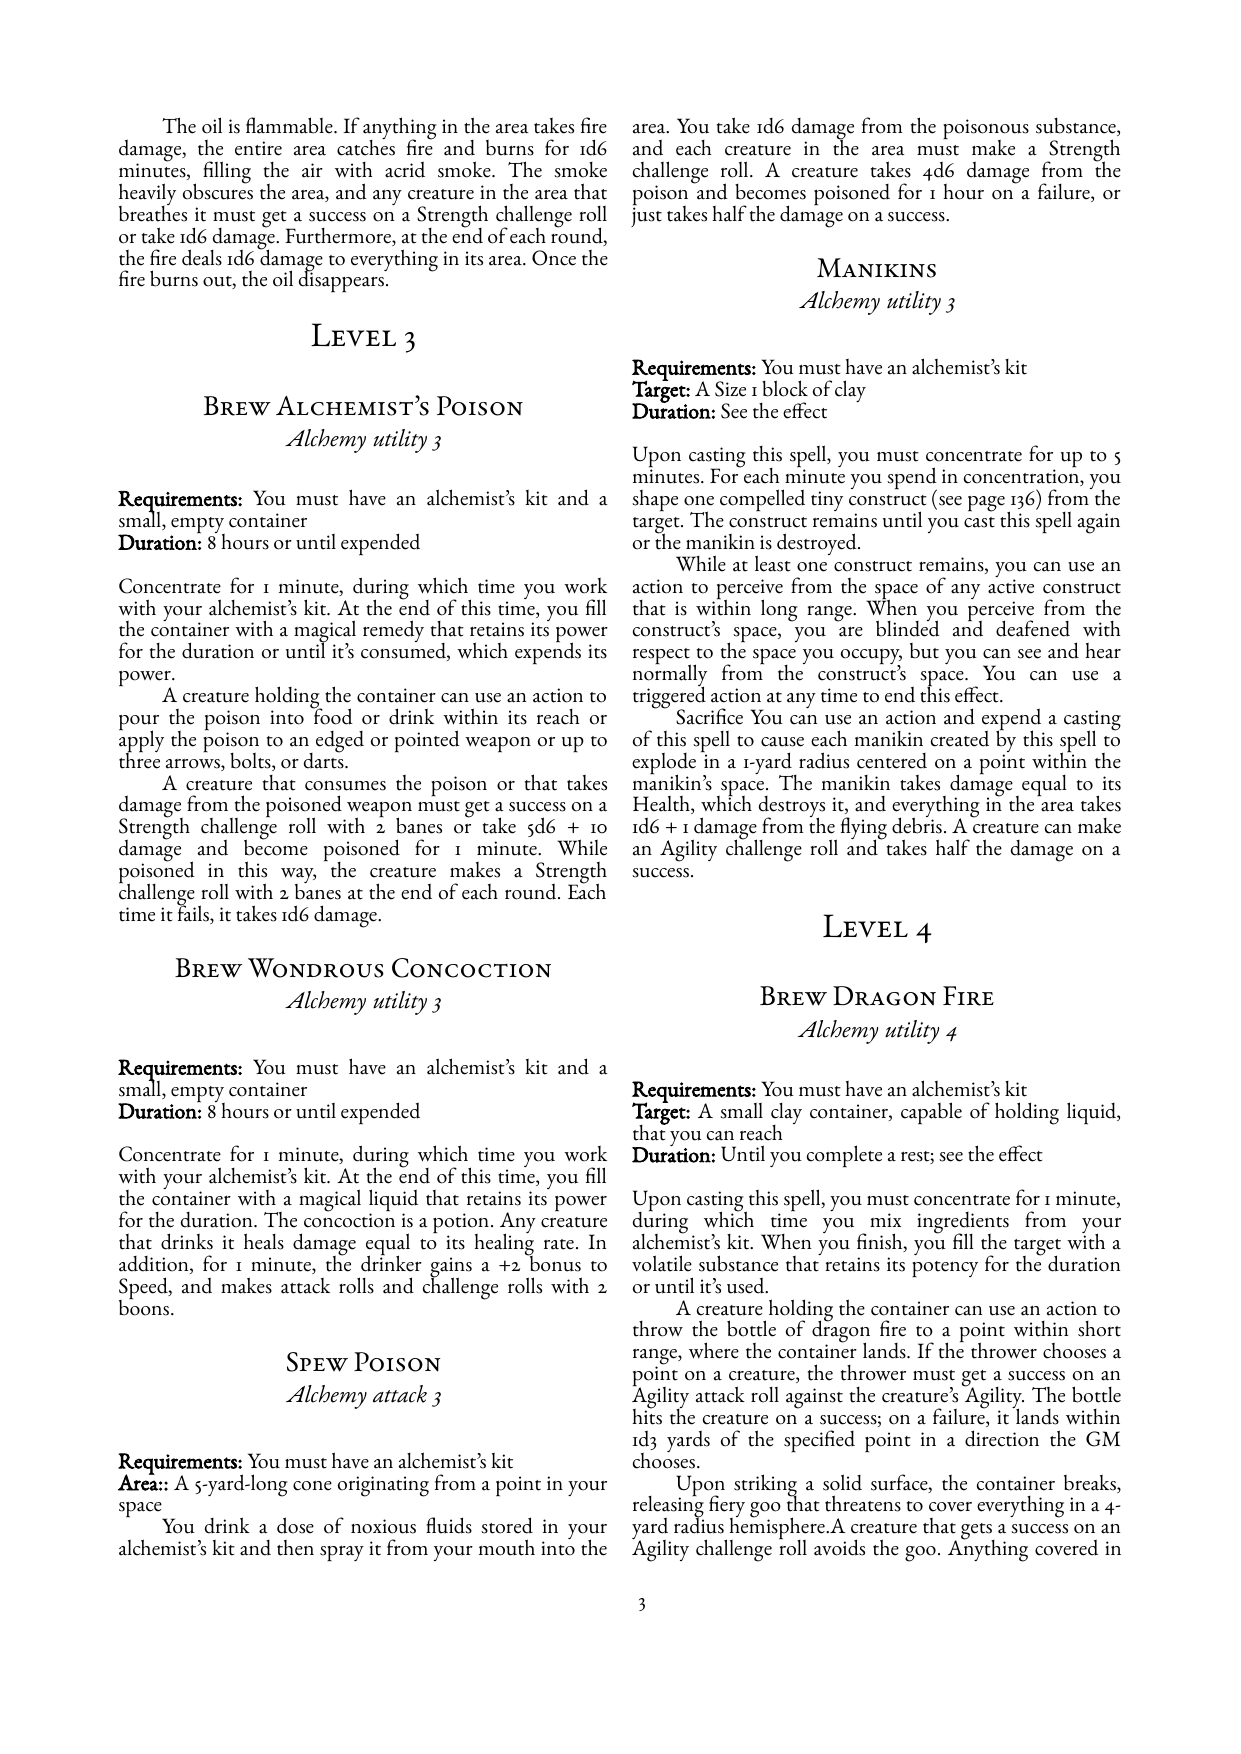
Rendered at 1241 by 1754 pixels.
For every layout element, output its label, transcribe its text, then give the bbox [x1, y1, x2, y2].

text The oil is flammable. If anything in the area takes fire damage, the entire area catches fire and burns for 1d6 minutes, filling the air with acrid smoke. The smoke heavily obscures the area, and any creature in the area that breathes it must get a success on a Strength challenge roll or take 1d6 damage. Furthermore, at the end of each round, the fire deals 1d6 damage to everything in its area. Once the fire burns out, the oil disappears. [118, 118, 608, 293]
text A creature holding the container can use an action to pour the poison into food or drink within its reach or apply the poison to an edged or pointed weapon or up to three arrows, bolts, or darts. [118, 687, 608, 774]
text area. You take 1d6 damage from the poisonous substance, and each creature in the area must make a Strength challenge roll. A creature takes 4d6 damage from the poison and becomes poisoned for 1 hour on a failure, or just takes half the damage on a success. [632, 118, 1122, 227]
text Concentrate for 1 minute, during which time you work with your alchemist’s kit. At the end of this time, you fill the container with a magical liquid that retains its power for the duration. The concoction is a potion. Any creature that drinks it heals damage equal to its healing rate. In addition, for 1 minute, the drinker gains a +2 bonus to Speed, and makes attack rolls and challenge rolls with 2 boons. [118, 1136, 608, 1321]
subtitle Manikins [632, 257, 1122, 285]
subtitle Level 4 [632, 913, 1122, 947]
subtitle Brew Alchemist’s Poison [118, 395, 608, 423]
list Duration: See the effect [632, 402, 1122, 424]
subtitle Alchemy utility 3 [118, 991, 608, 1015]
subtitle Alchemy utility 4 [632, 1020, 1122, 1044]
text Concentrate for 1 minute, during which time you work with your alchemist’s kit. At the end of this time, you fill the container with a magical remedy that retains its power for the duration or until it’s consumed, which expends its power. [118, 568, 608, 687]
list Requirements: You must have an alchemist’s kit [632, 345, 1122, 381]
subtitle Spew Poison [118, 1351, 608, 1379]
list Duration: 8 hours or until expended [118, 534, 608, 556]
list Duration: 8 hours or until expended [118, 1102, 608, 1124]
text Sacrifice You can use an action and expend a casting of this spell to cause each manikin created by this spell to explode in a 1-yard radius centered on a point within the manikin’s space. The manikin takes damage equal to its Health, which destroys it, and everything in the area takes 1d6 + 1 damage from the flying debris. A creature can make an Agility challenge roll and takes half the damage on a success. [632, 709, 1122, 884]
list Requirements: You must have an alchemist’s kit [632, 1074, 1122, 1102]
subtitle Brew Wondrous Concoction [118, 957, 608, 985]
text Upon casting this spell, you must concentrate for 1 minute, during which time you mix ingredients from your alchemist’s kit. When you finish, you fill the target with a volatile substance that retains its potency for the duration or until it’s used. [632, 1180, 1122, 1299]
text A creature that consumes the poison or that takes damage from the poisoned weapon must get a success on a Strength challenge roll with 2 banes or take 5d6 + 10 damage and become poisoned for 1 minute. While poisoned in this way, the creature makes a Strength challenge roll with 2 banes at the end of each round. Each time it fails, it takes 1d6 damage. [118, 774, 608, 927]
subtitle Brew Dragon Fire [632, 986, 1122, 1014]
list Target: A small clay container, capable of holding liquid, that you can reach [632, 1102, 1122, 1146]
text You drink a dose of noxious fluids stored in your alchemist’s kit and then spray it from your mouth into the [118, 1518, 608, 1562]
list Target: A Size 1 block of clay [641, 381, 1122, 402]
text Upon striking a solid surface, the container breaks, releasing fiery goo that threatens to cover everything in a 4-yard radius hemisphere.A creature that gets a success on an Agility challenge roll avoids the goo. Anything covered in [632, 1474, 1122, 1562]
list Duration: Until you complete a rest; see the effect [632, 1146, 1122, 1168]
subtitle Level 3 [118, 323, 608, 357]
subtitle Alchemy utility 3 [632, 291, 1122, 315]
text While at least one construct remains, you can use an action to perceive from the space of any active construct that is within long range. When you perceive from the construct’s space, you are blinded and deafened with respect to the space you occupy, but you can see and hear normally from the construct’s space. You can use a triggered action at any time to end this effect. [632, 556, 1122, 709]
subtitle Alchemy attack 3 [118, 1385, 608, 1409]
list Requirements: You must have an alchemist’s kit and a small, empty container [118, 1045, 608, 1102]
text A creature holding the container can use an action to throw the bottle of dragon fire to a point within short range, where the container lands. If the thrower chooses a point on a creature, the thrower must get a success on an Agility attack roll against the creature’s Agility. The bottle hits the creature on a success; on a failure, it lands within 1d3 yards of the specified point in a direction the GM chooses. [632, 1299, 1122, 1474]
list Requirements: You must have an alchemist’s kit [118, 1439, 608, 1474]
subtitle Alchemy utility 3 [118, 429, 608, 453]
text Upon casting this spell, you must concentrate for up to 5 minutes. For each minute you spend in concentration, you shape one compelled tiny construct (see page 136) from the target. The construct remains until you cast this spell again or the manikin is destroyed. [632, 436, 1122, 556]
list Requirements: You must have an alchemist’s kit and a small, empty container [118, 483, 608, 534]
list Area:: A 5-yard-long cone originating from a point in your space [118, 1474, 608, 1518]
